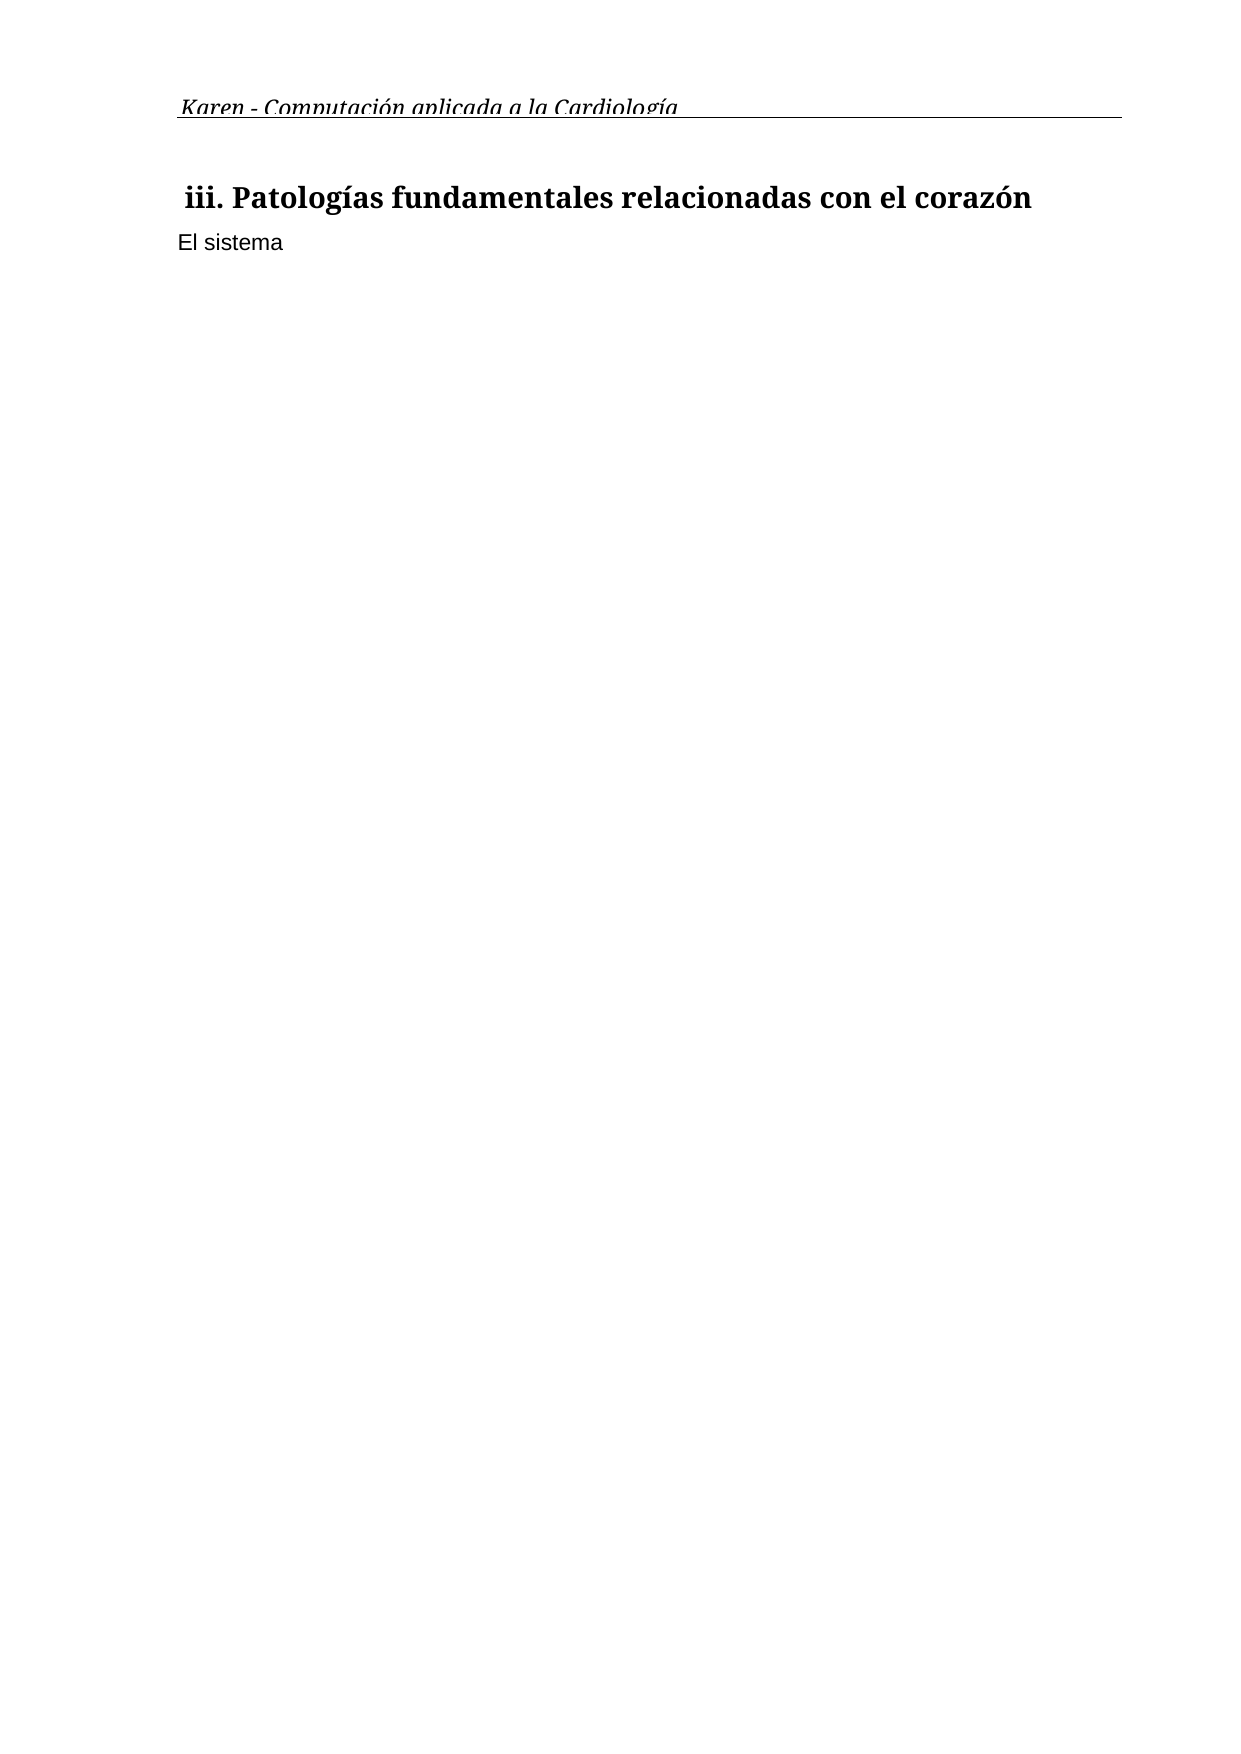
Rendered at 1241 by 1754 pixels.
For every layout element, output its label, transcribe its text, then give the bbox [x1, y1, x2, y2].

list El sistema [177, 228, 1122, 255]
list Patologías fundamentales relacionadas con el corazón [177, 177, 1122, 217]
